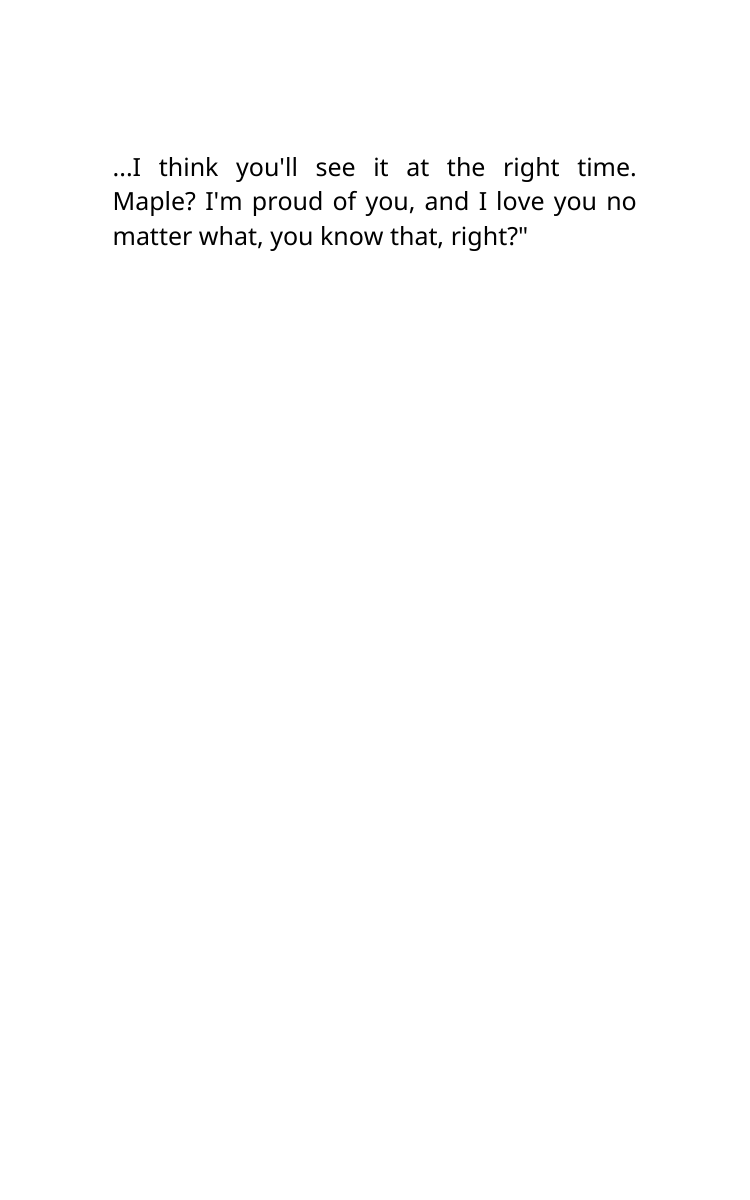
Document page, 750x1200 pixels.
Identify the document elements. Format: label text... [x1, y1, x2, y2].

text ...I think you'll see it at the right time. Maple? I'm proud of you, and I love you no matter what, you know that, right?" [112, 150, 637, 252]
